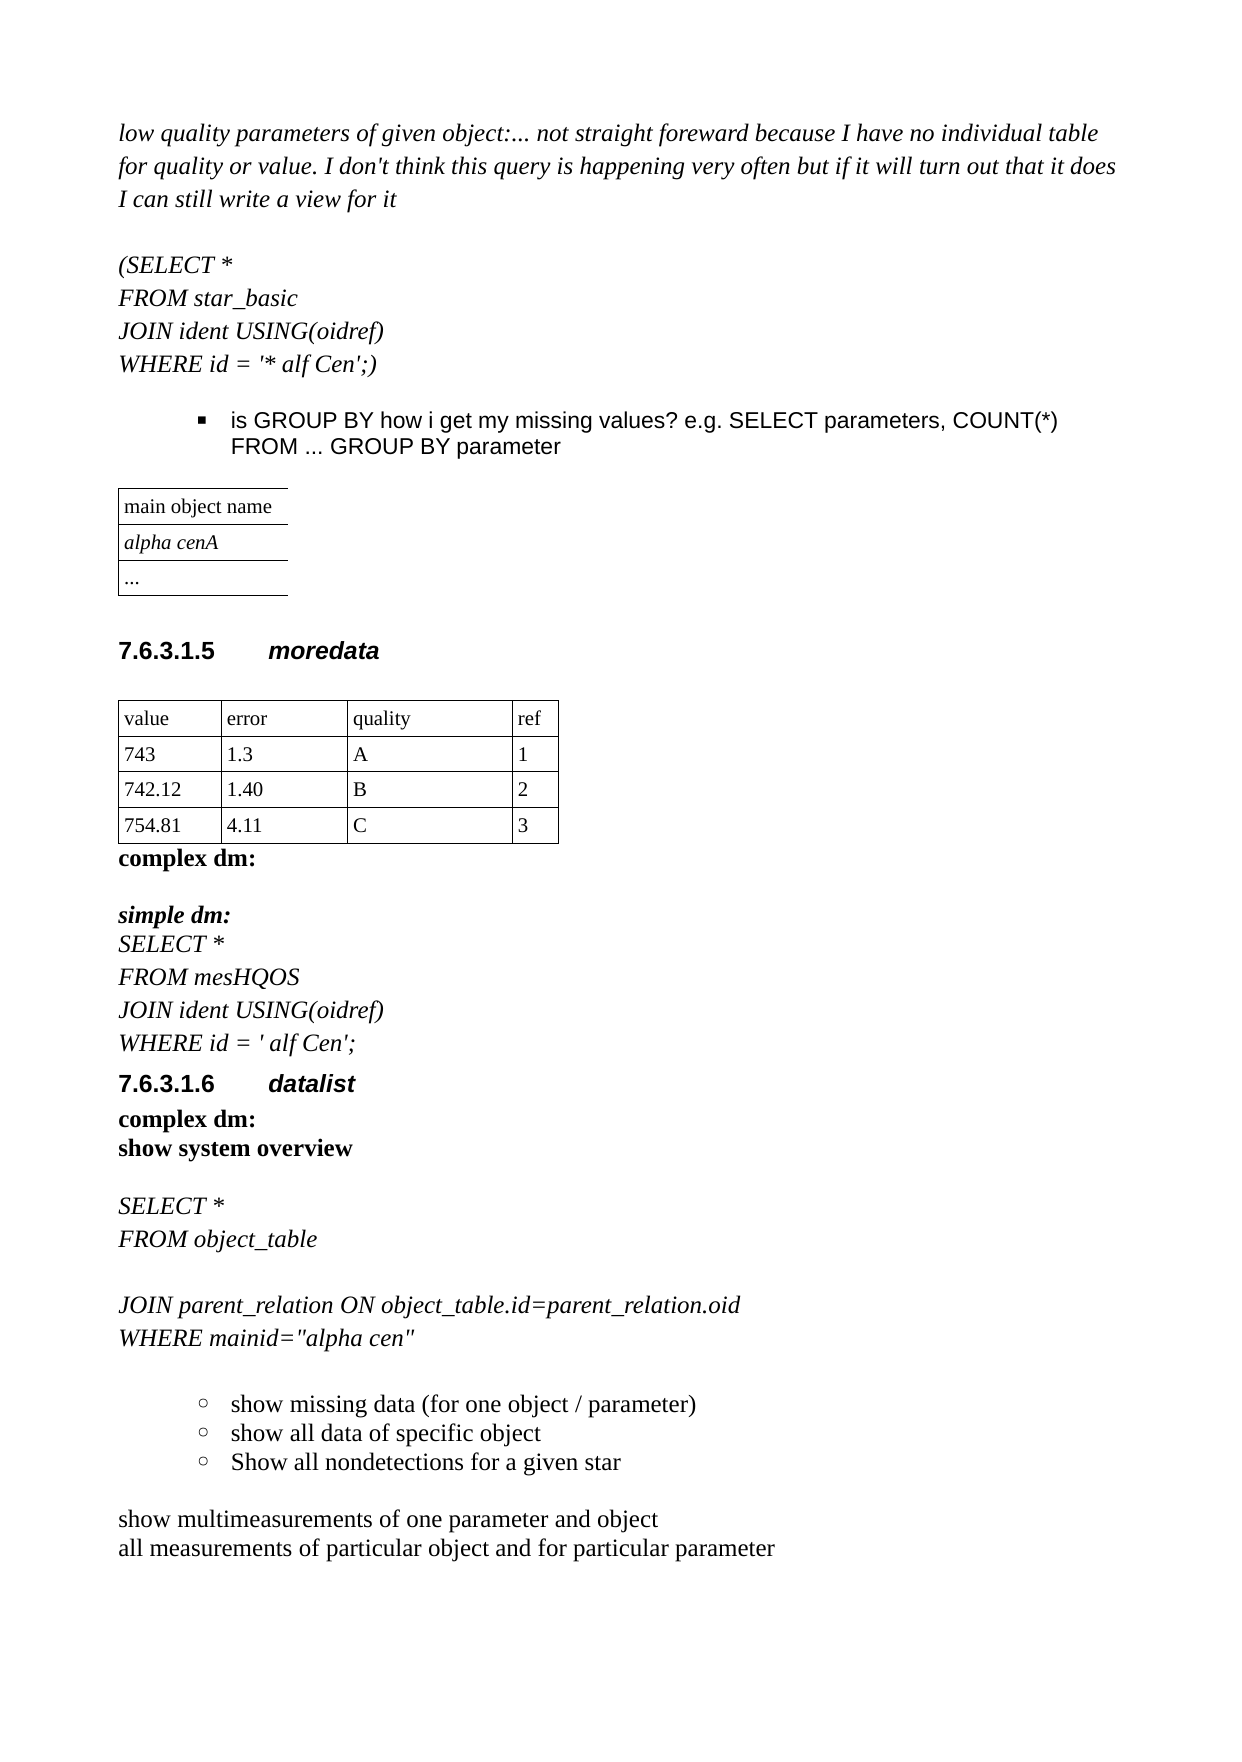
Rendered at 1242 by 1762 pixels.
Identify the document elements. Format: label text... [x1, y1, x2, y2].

list show missing data (for one object / parameter) [193, 1389, 1124, 1418]
text SELECT * [118, 1191, 1124, 1220]
text FROM object_table [118, 1224, 1124, 1253]
subtitle moredata [118, 636, 1124, 665]
text complex dm: [118, 1104, 1124, 1133]
table_cell A [348, 737, 512, 771]
text FROM mesHQOS [118, 962, 1124, 991]
text (SELECT * [118, 250, 1124, 279]
table_cell 1.40 [222, 772, 347, 807]
table_header quality [348, 701, 512, 736]
table_cell 1 [513, 737, 558, 771]
table_cell 2 [513, 772, 558, 807]
text simple dm: [118, 900, 1124, 929]
table_cell 1.3 [222, 737, 347, 771]
text JOIN ident USING(oidref) [118, 316, 1124, 345]
text JOIN ident USING(oidref) [118, 995, 1124, 1024]
subtitle datalist [118, 1069, 1124, 1098]
text SELECT * [118, 929, 1124, 958]
table_cell ... [119, 561, 288, 595]
list is GROUP BY how i get my missing values? e.g. SELECT parameters, COUNT(*) FROM ... GROUP BY parameter [193, 407, 1124, 459]
table_header value [119, 701, 221, 736]
table_header main object name [119, 489, 288, 524]
table_cell 4.11 [222, 808, 347, 842]
table_cell 743 [119, 737, 221, 771]
table_cell 3 [513, 808, 558, 842]
table_cell B [348, 772, 512, 807]
text show system overview [118, 1133, 1124, 1161]
text WHERE mainid="alpha cen" [118, 1323, 1124, 1352]
text all measurements of particular object and for particular parameter [118, 1533, 1124, 1562]
list show all data of specific object [193, 1418, 1124, 1447]
table_cell alpha cenA [119, 525, 288, 559]
text complex dm: [118, 843, 1124, 871]
table_header ref [513, 701, 558, 736]
text WHERE id = ' alf Cen'; [118, 1028, 1124, 1057]
table_cell 742.12 [119, 772, 221, 807]
table_header error [222, 701, 347, 736]
table_cell C [348, 808, 512, 842]
text low quality parameters of given object:... not straight foreward because I have no individual table for quality or value. I don't think this query is happening very often but if it will turn out that it does I can still write a view for it [118, 118, 1124, 213]
text JOIN parent_relation ON object_table.id=parent_relation.oid [118, 1291, 1124, 1319]
table_cell 754.81 [119, 808, 221, 842]
text FROM star_basic [118, 283, 1124, 312]
text show multimeasurements of one parameter and object [118, 1504, 1124, 1533]
list Show all nondetections for a given star [193, 1447, 1124, 1476]
text WHERE id = '* alf Cen';) [118, 349, 1124, 378]
